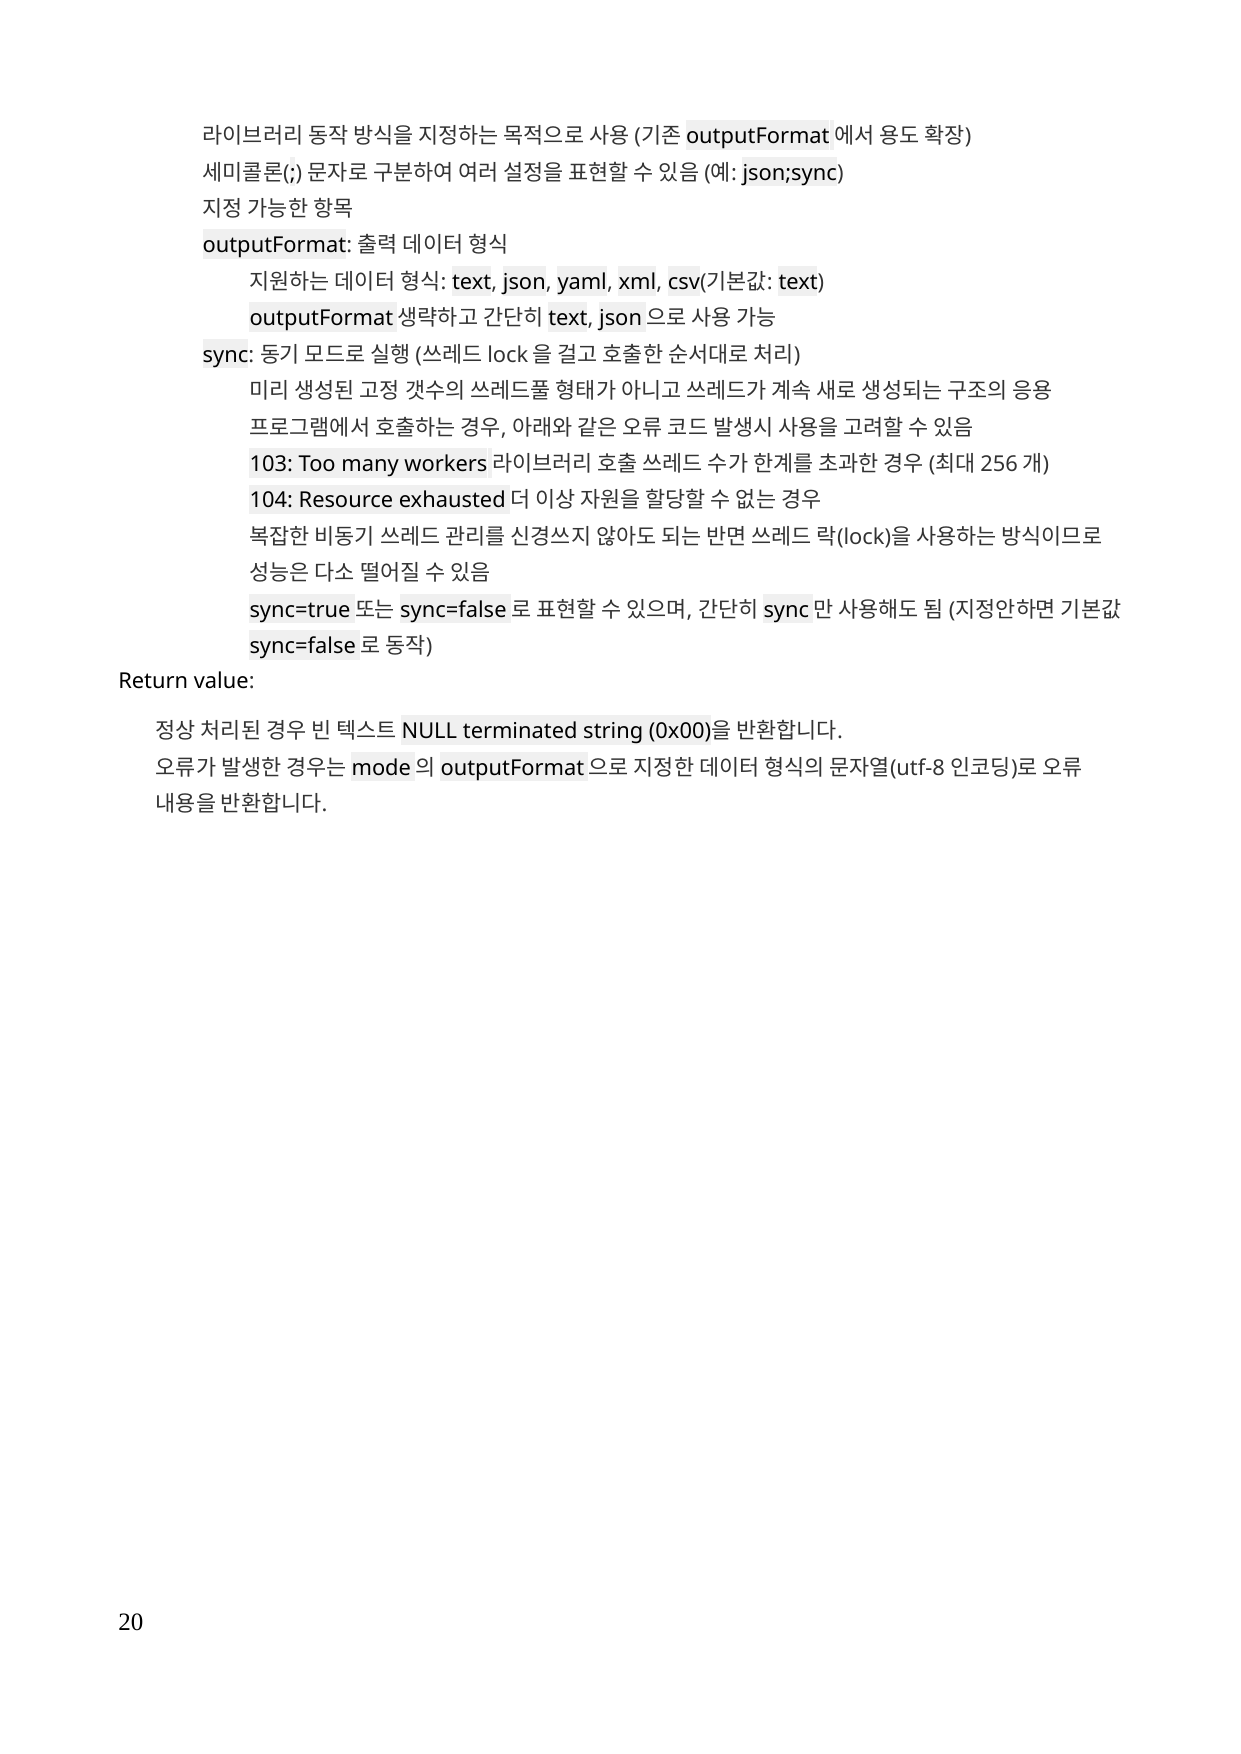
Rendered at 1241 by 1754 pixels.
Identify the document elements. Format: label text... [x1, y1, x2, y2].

text 미리 생성된 고정 갯수의 쓰레드풀 형태가 아니고 쓰레드가 계속 새로 생성되는 구조의 응용 프로그램에서 호출하는 경우, 아래와 같은 오류 코드 발생시 사용을 고려할 수 있음 [249, 373, 1122, 441]
text Return value: [118, 665, 1122, 694]
text 라이브러리 동작 방식을 지정하는 목적으로 사용 (기존 outputFormat에서 용도 확장) [202, 118, 1122, 150]
text 오류가 발생한 경우는 mode의 outputFormat으로 지정한 데이터 형식의 문자열(utf-8 인코딩)로 오류 내용을 반환합니다. [156, 749, 1122, 818]
text 지정 가능한 항목 [202, 191, 1122, 223]
text outputFormat생략하고 간단히 text, json으로 사용 가능 [249, 300, 1122, 332]
text outputFormat: 출력 데이터 형식 [202, 227, 1122, 259]
text 지원하는 데이터 형식: text, json, yaml, xml, csv(기본값: text) [249, 264, 1122, 296]
text 정상 처리된 경우 빈 텍스트 NULL terminated string (0x00)을 반환합니다. [156, 713, 1122, 745]
text 복잡한 비동기 쓰레드 관리를 신경쓰지 않아도 되는 반면 쓰레드 락(lock)을 사용하는 방식이므로 성능은 다소 떨어질 수 있음 [249, 519, 1122, 587]
text 세미콜론(;) 문자로 구분하여 여러 설정을 표현할 수 있음 (예: json;sync) [202, 154, 1122, 186]
text 104: Resource exhausted더 이상 자원을 할당할 수 없는 경우 [249, 482, 1122, 514]
text sync: 동기 모드로 실행 (쓰레드 lock을 걸고 호출한 순서대로 처리) [202, 337, 1122, 368]
text 103: Too many workers라이브러리 호출 쓰레드 수가 한계를 초과한 경우 (최대 256개) [249, 446, 1122, 478]
text sync=true또는 sync=false로 표현할 수 있으며, 간단히 sync만 사용해도 됨 (지정안하면 기본값sync=false로 동작) [249, 592, 1122, 660]
